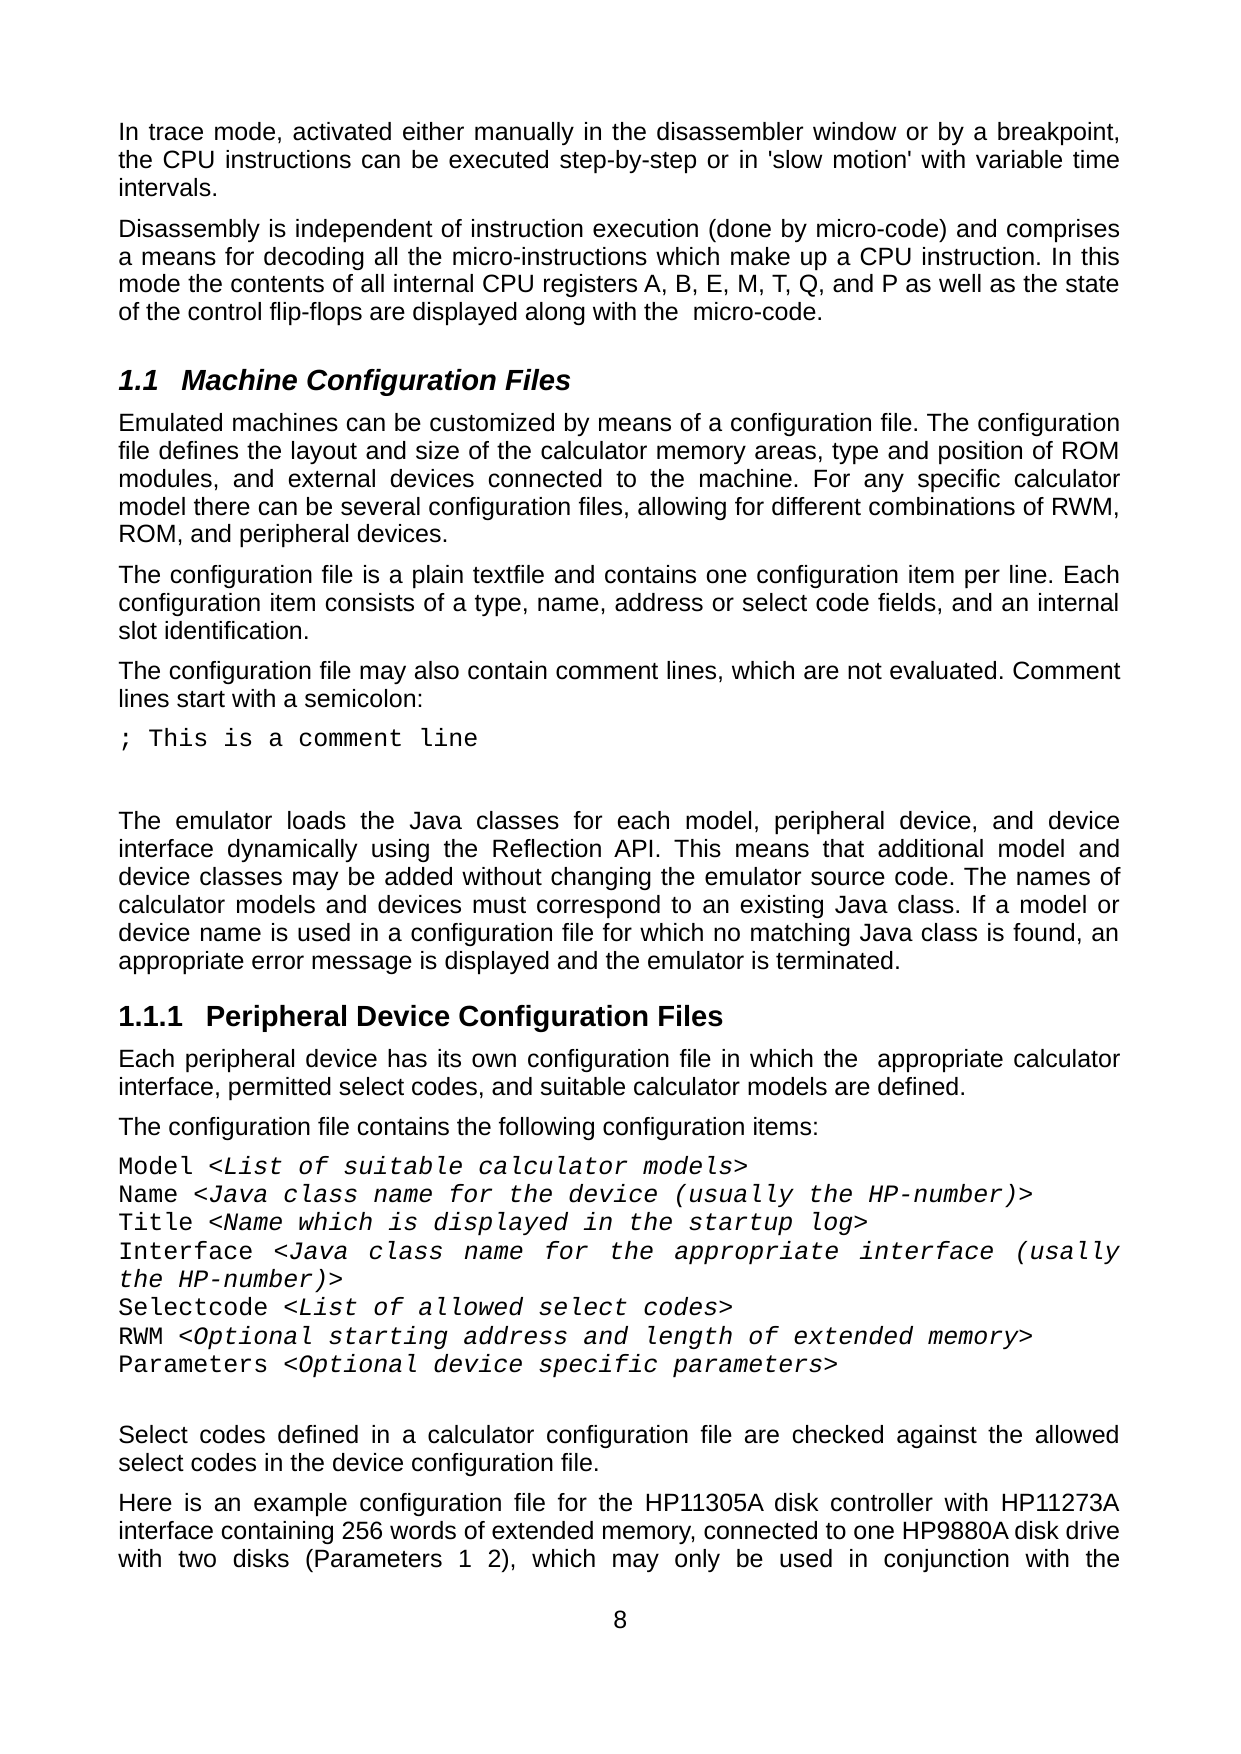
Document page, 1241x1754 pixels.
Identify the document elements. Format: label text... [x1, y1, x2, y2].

text Each peripheral device has its own configuration file in which the appropriate calculator interface, permitted select codes, and suitable calculator models are defined. [118, 1044, 1122, 1100]
text Parameters <Optional device specific parameters> [118, 1352, 1122, 1380]
text Select codes defined in a calculator configuration file are checked against the allowed select codes in the device configuration file. [118, 1420, 1122, 1476]
subtitle Peripheral Device Configuration Files [118, 999, 1122, 1032]
subtitle Machine Configuration Files [118, 363, 1122, 396]
text Model <List of suitable calculator models> [118, 1153, 1122, 1182]
text In trace mode, activated either manually in the disassembler window or by a breakpoint, the CPU instructions can be executed step-by-step or in 'slow motion' with variable time intervals. [118, 118, 1122, 202]
text Here is an example configuration file for the HP11305A disk controller with HP11273A interface containing 256 words of extended memory, connected to one HP9880A disk drive with two disks (Parameters 1 2), which may only be used in conjunction with the [118, 1489, 1122, 1572]
text Selectcode <List of allowed select codes> [118, 1295, 1122, 1323]
text Name <Java class name for the device (usually the HP-number)> [118, 1182, 1122, 1210]
text Emulated machines can be customized by means of a configuration file. The configuration file defines the layout and size of the calculator memory areas, type and position of ROM modules, and external devices connected to the machine. For any specific calculator model there can be several configuration files, allowing for different combinations of RWM, ROM, and peripheral devices. [118, 409, 1122, 548]
text The configuration file contains the following configuration items: [118, 1113, 1122, 1141]
text The configuration file may also contain comment lines, which are not evaluated. Comment lines start with a semicolon: [118, 657, 1122, 713]
text Interface <Java class name for the appropriate interface (usally the HP-number)> [118, 1238, 1122, 1295]
text Disassembly is independent of instruction execution (done by micro-code) and comprises a means for decoding all the micro-instructions which make up a CPU instruction. In this mode the contents of all internal CPU registers A, B, E, M, T, Q, and P as well as the state of the control flip-flops are displayed along with the micro-code. [118, 214, 1122, 326]
text RWM <Optional starting address and length of extended memory> [118, 1323, 1122, 1352]
text Title <Name which is displayed in the startup log> [118, 1210, 1122, 1238]
text The configuration file is a plain textfile and contains one configuration item per line. Each configuration item consists of a type, name, address or select code fields, and an internal slot identification. [118, 561, 1122, 644]
